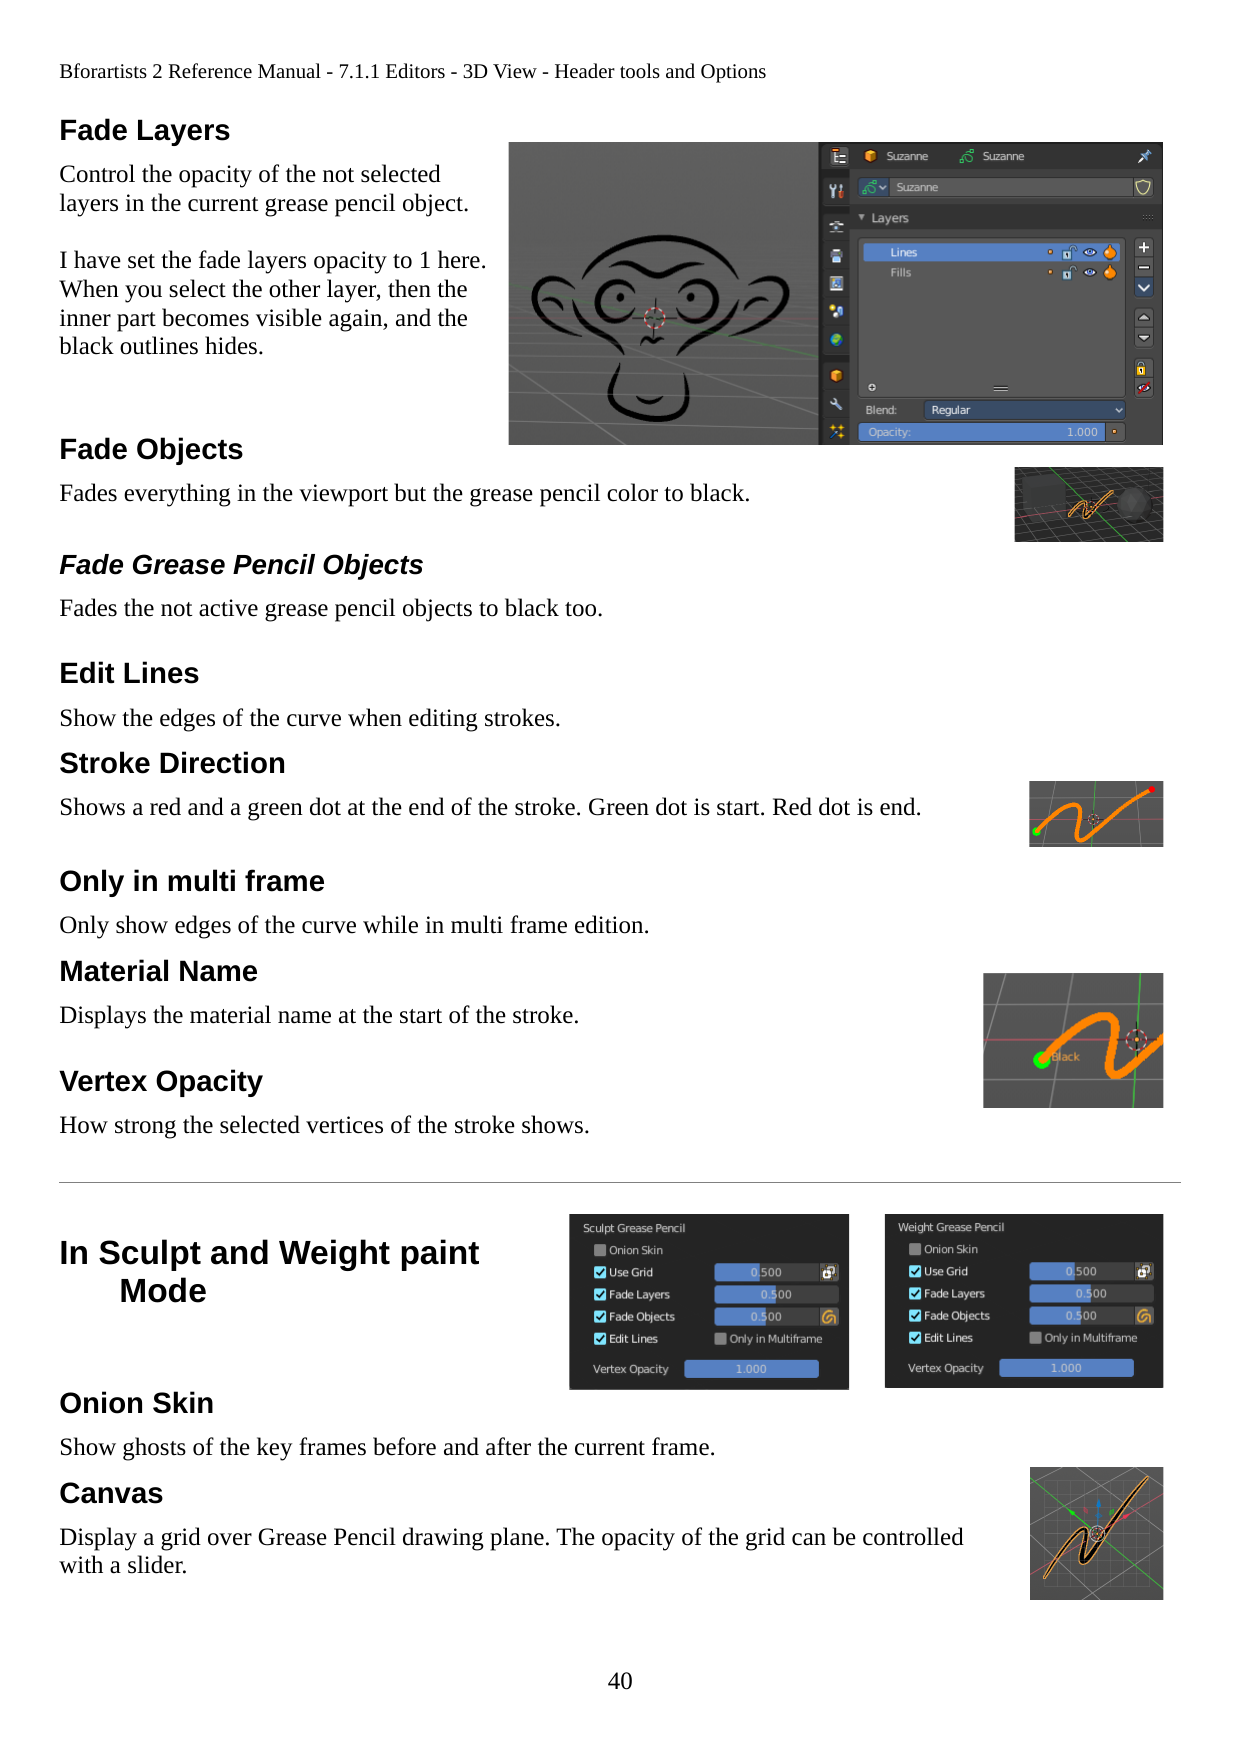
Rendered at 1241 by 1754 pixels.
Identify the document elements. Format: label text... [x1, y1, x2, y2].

picture [1014, 467, 1164, 542]
text Display a grid over Grease Pencil drawing plane. The opacity of the grid can be controlled with a slider. [59, 1522, 1030, 1579]
subtitle Onion Skin [59, 1386, 1181, 1420]
picture [884, 1214, 1164, 1388]
subtitle Material Name [59, 954, 1181, 988]
subtitle [1164, 1476, 1181, 1509]
picture [508, 142, 1164, 445]
subtitle In Sculpt and Weight paint Mode [59, 1233, 569, 1310]
text Show the edges of the curve when editing strokes. [59, 703, 1181, 731]
text Fades the not active grease pencil objects to black too. [59, 593, 1181, 622]
subtitle Vertex Opacity [59, 1064, 983, 1098]
picture [1030, 1467, 1164, 1600]
text Show ghosts of the key frames before and after the current frame. [59, 1432, 1181, 1461]
subtitle Canvas [59, 1476, 1030, 1509]
subtitle [1164, 1064, 1181, 1098]
subtitle Fade Objects [59, 432, 1181, 466]
picture [983, 973, 1164, 1108]
text How strong the selected vertices of the stroke shows. [59, 1110, 1181, 1139]
picture [569, 1214, 850, 1390]
text Only show edges of the curve while in multi frame edition. [59, 911, 1181, 939]
subtitle Fade Layers [59, 113, 1181, 146]
text Control the opacity of the not selected layers in the current grease pencil object. [59, 159, 508, 216]
subtitle Only in multi frame [59, 864, 1181, 898]
subtitle Stroke Direction [59, 746, 1181, 780]
text I have set the fade layers opacity to 1 here. When you select the other layer, then the inner part becomes visible again, and the black outlines hides. [59, 245, 508, 360]
picture [1029, 781, 1164, 847]
subtitle Fade Grease Pencil Objects [59, 548, 1181, 580]
subtitle [850, 1233, 884, 1310]
text Displays the material name at the start of the stroke. [59, 1000, 983, 1029]
text Shows a red and a green dot at the end of the stroke. Green dot is start. Red dot is end. [59, 792, 1029, 821]
text Fades everything in the viewport but the grease pencil color to black. [59, 478, 1014, 507]
subtitle Edit Lines [59, 656, 1181, 690]
subtitle [1164, 1233, 1181, 1310]
